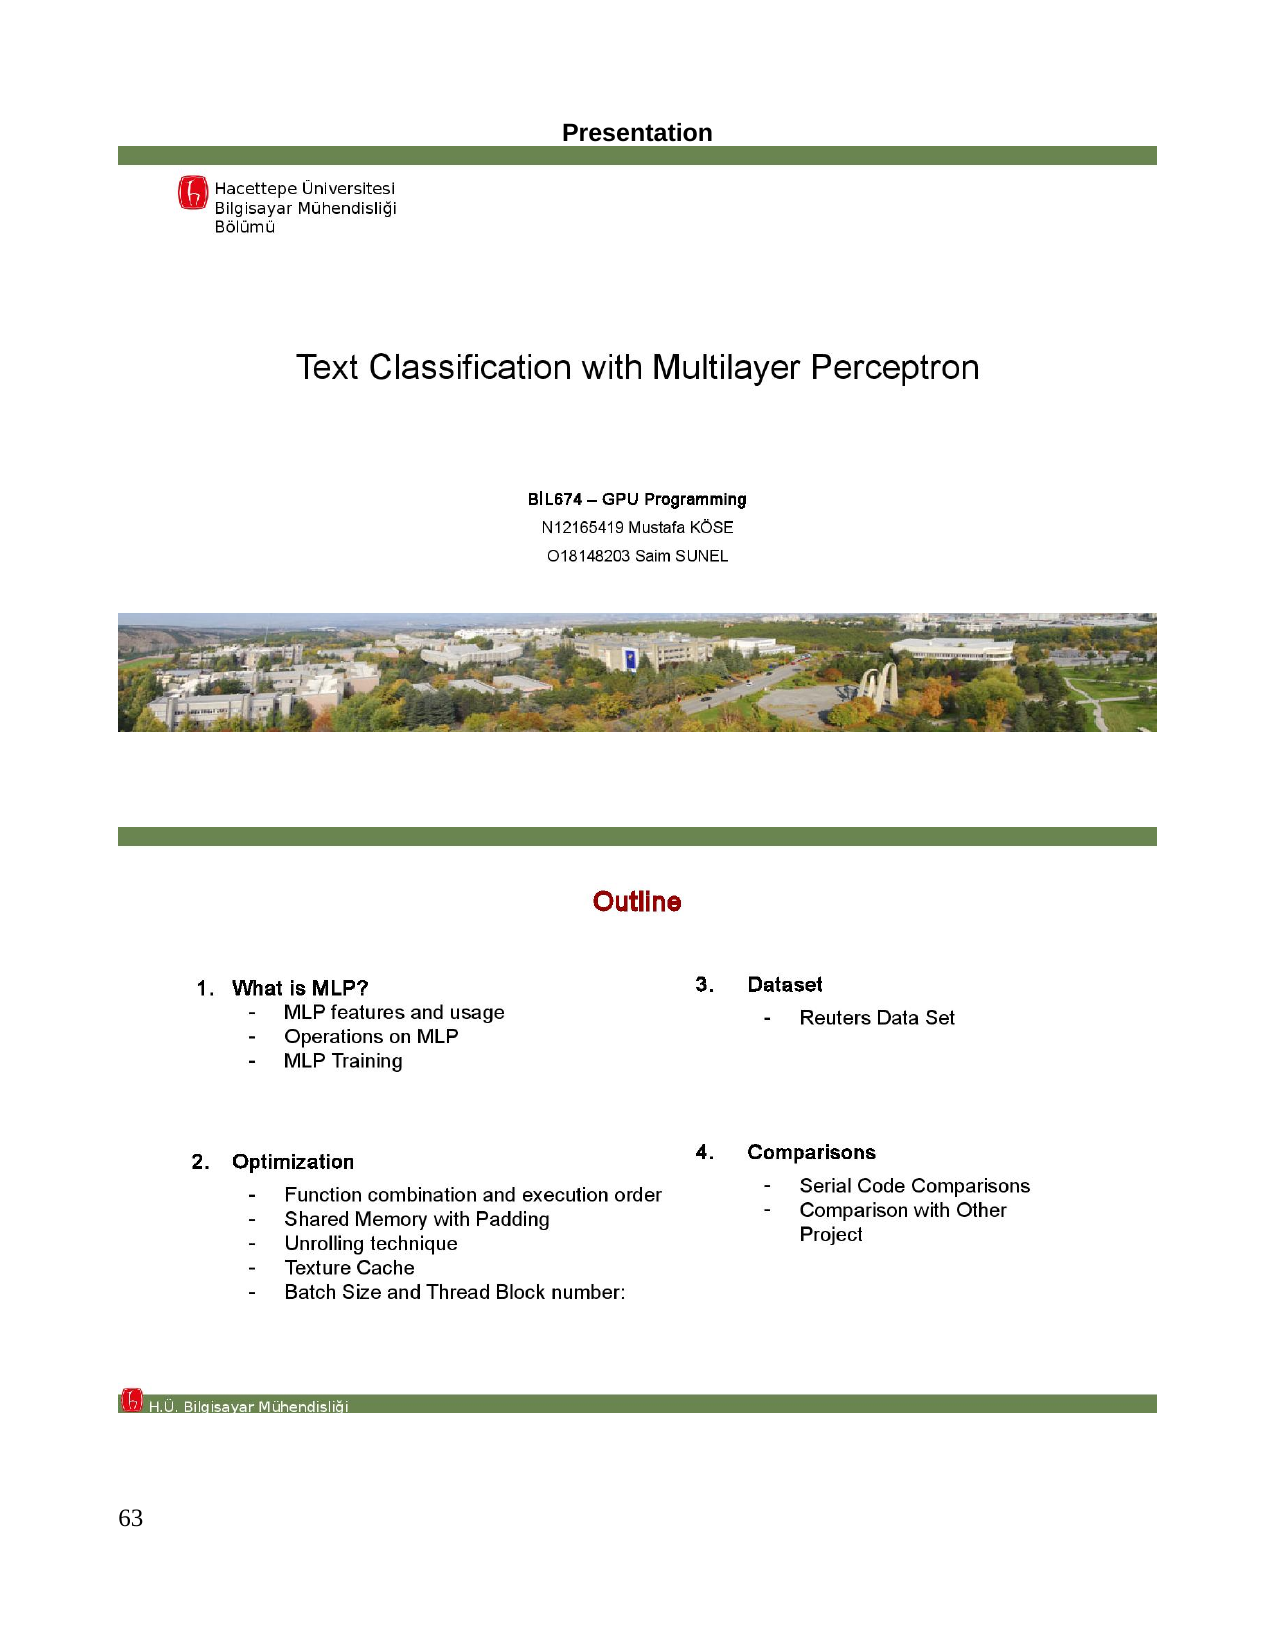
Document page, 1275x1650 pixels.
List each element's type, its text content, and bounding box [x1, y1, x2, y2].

picture [118, 146, 1157, 732]
picture [118, 827, 1157, 1413]
text Presentation [118, 118, 1157, 146]
